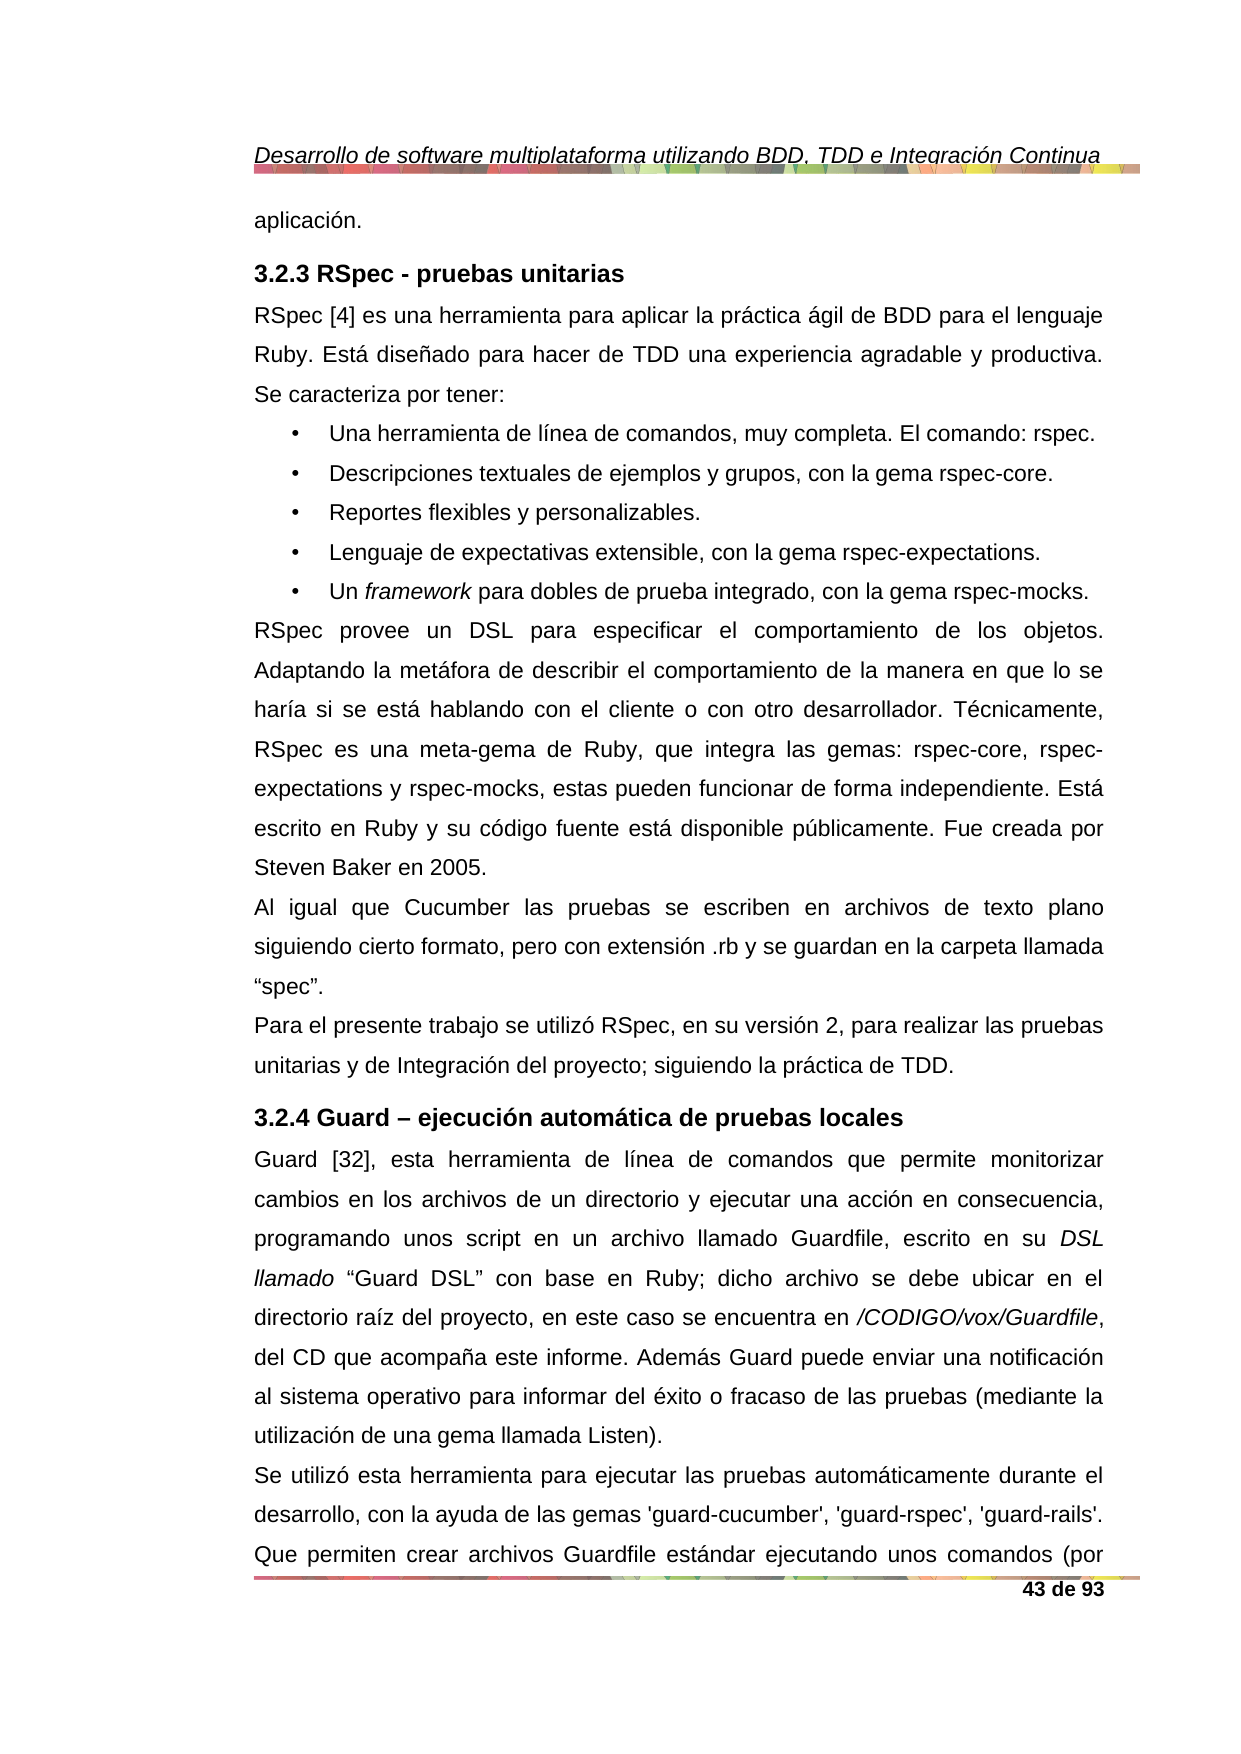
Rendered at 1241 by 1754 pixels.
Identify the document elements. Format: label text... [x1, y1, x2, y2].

text Para el presente trabajo se utilizó RSpec, en su versión 2, para realizar las pruebas unitarias y de Integración del proyecto; siguiendo la práctica de TDD. [254, 1012, 1104, 1078]
text Guard [32], esta herramienta de línea de comandos que permite monitorizar cambios en los archivos de un directorio y ejecutar una acción en consecuencia, programando unos script en un archivo llamado Guardfile, escrito en su DSL llamado “Guard DSL” con base en Ruby; dicho archivo se debe ubicar en el directorio raíz del proyecto, en este caso se encuentra en /CODIGO/vox/Guardfile, del CD que acompaña este informe. Además Guard puede enviar una notificación al sistema operativo para informar del éxito o fracaso de las pruebas (mediante la utilización de una gema llamada Listen). [254, 1146, 1104, 1449]
text 3.2.4 Guard – ejecución automática de pruebas locales [254, 1103, 1104, 1132]
text Al igual que Cucumber las pruebas se escriben en archivos de texto plano siguiendo cierto formato, pero con extensión .rb y se guardan en la carpeta llamada “spec”. [254, 894, 1104, 999]
list Un framework para dobles de prueba integrado, con la gema rspec-mocks. [291, 578, 1104, 604]
text RSpec provee un DSL para especificar el comportamiento de los objetos. Adaptando la metáfora de describir el comportamiento de la manera en que lo se haría si se está hablando con el cliente o con otro desarrollador. Técnicamente, RSpec es una meta-gema de Ruby, que integra las gemas: rspec-core, rspec-expectations y rspec-mocks, estas pueden funcionar de forma independiente. Está escrito en Ruby y su código fuente está disponible públicamente. Fue creada por Steven Baker en 2005. [254, 617, 1104, 881]
list Lenguaje de expectativas extensible, con la gema rspec-expectations. [291, 538, 1104, 565]
list Reportes flexibles y personalizables. [291, 499, 1104, 525]
text 3.2.3 RSpec - pruebas unitarias [254, 258, 1104, 287]
text Se utilizó esta herramienta para ejecutar las pruebas automáticamente durante el desarrollo, con la ayuda de las gemas 'guard-cucumber', 'guard-rspec', 'guard-rails'. Que permiten crear archivos Guardfile estándar ejecutando unos comandos (por [254, 1462, 1104, 1567]
list Una herramienta de línea de comandos, muy completa. El comando: rspec. [291, 420, 1104, 446]
text aplicación. [254, 207, 1104, 234]
text RSpec [4] es una herramienta para aplicar la práctica ágil de BDD para el lenguaje Ruby. Está diseñado para hacer de TDD una experiencia agradable y productiva. Se caracteriza por tener: [254, 302, 1104, 407]
list Descripciones textuales de ejemplos y grupos, con la gema rspec-core. [291, 459, 1104, 486]
